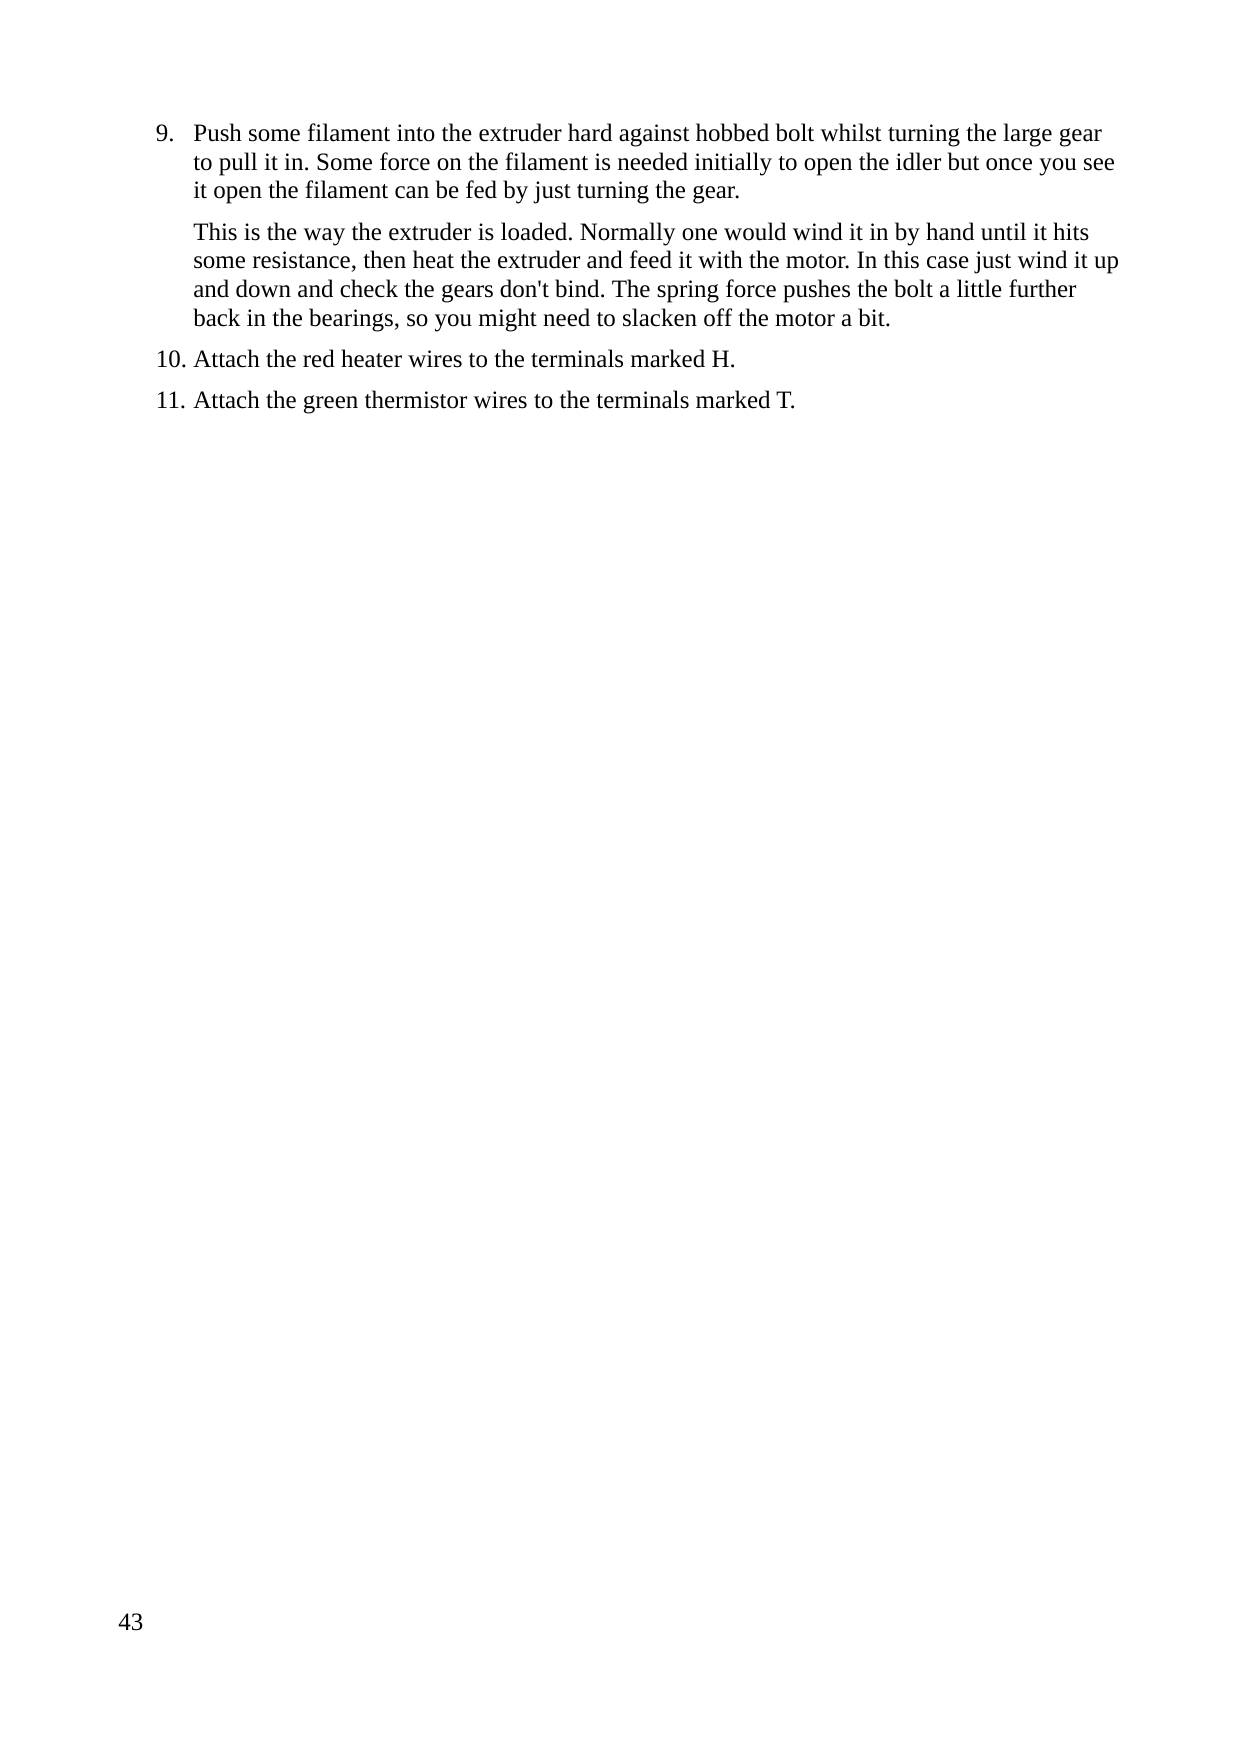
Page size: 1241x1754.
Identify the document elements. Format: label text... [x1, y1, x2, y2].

list Attach the red heater wires to the terminals marked H. [156, 344, 1122, 373]
list This is the way the extruder is loaded. Normally one would wind it in by hand until it hits some resistance, then heat the extruder and feed it with the motor. In this case just wind it up and down and check the gears don't bind. The spring force pushes the bolt a little further back in the bearings, so you might need to slacken off the motor a bit. [156, 217, 1122, 332]
list Push some filament into the extruder hard against hobbed bolt whilst turning the large gear to pull it in. Some force on the filament is needed initially to open the idler but once you see it open the filament can be fed by just turning the gear. [156, 118, 1122, 204]
list Attach the green thermistor wires to the terminals marked T. [156, 386, 1122, 414]
